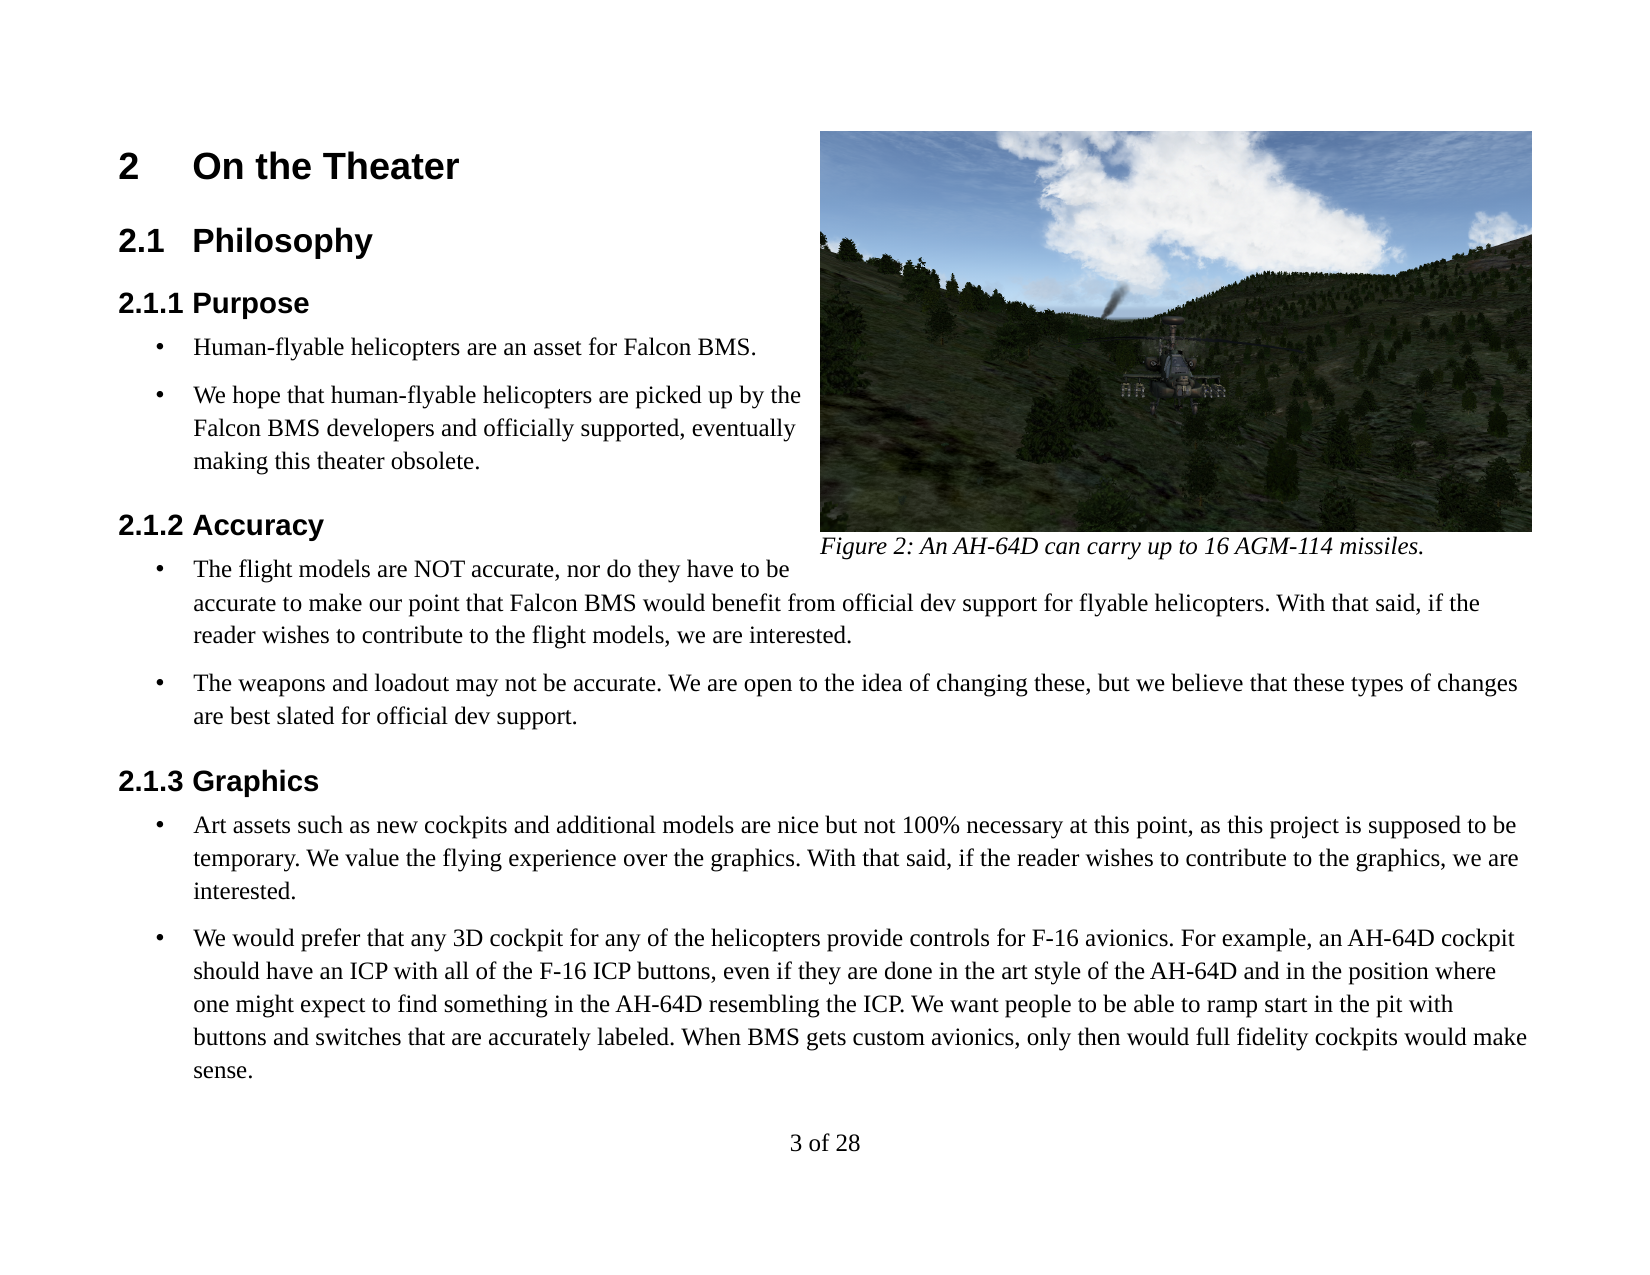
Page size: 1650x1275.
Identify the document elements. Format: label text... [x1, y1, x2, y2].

list Art assets such as new cockpits and additional models are nice but not 100% necessary at this point, as this project is supposed to be temporary. We value the flying experience over the graphics. With that said, if the reader wishes to contribute to the graphics, we are interested. [156, 810, 1532, 904]
subtitle Graphics [118, 763, 1532, 797]
subtitle Accuracy [118, 508, 820, 542]
list Human-flyable helicopters are an asset for Falcon BMS. [156, 332, 820, 361]
list We hope that human-flyable helicopters are picked up by the Falcon BMS developers and officially supported, eventually making this theater obsolete. [156, 380, 820, 475]
subtitle On the Theater [118, 143, 820, 187]
list We would prefer that any 3D cockpit for any of the helicopters provide controls for F-16 avionics. For example, an AH-64D cockpit should have an ICP with all of the F-16 ICP buttons, even if they are done in the art style of the AH-64D and in the position where one might expect to find something in the AH-64D resembling the ICP. We want people to be able to ramp start in the pit with buttons and switches that are accurately labeled. When BMS gets custom avionics, only then would full fidelity cockpits would make sense. [156, 923, 1532, 1084]
list The flight models are NOT accurate, nor do they have to be accurate to make our point that Falcon BMS would benefit from official dev support for flyable helicopters. With that said, if the reader wishes to contribute to the flight models, we are interested. [156, 554, 1532, 649]
subtitle Philosophy [118, 221, 820, 259]
text Figure 2: An AH-64D can carry up to 16 AGM-114 missiles. [820, 532, 1532, 560]
list The weapons and loadout may not be accurate. We are open to the idea of changing these, but we believe that these types of changes are best slated for official dev support. [156, 668, 1532, 730]
subtitle Purpose [118, 286, 820, 320]
picture [820, 131, 1532, 532]
